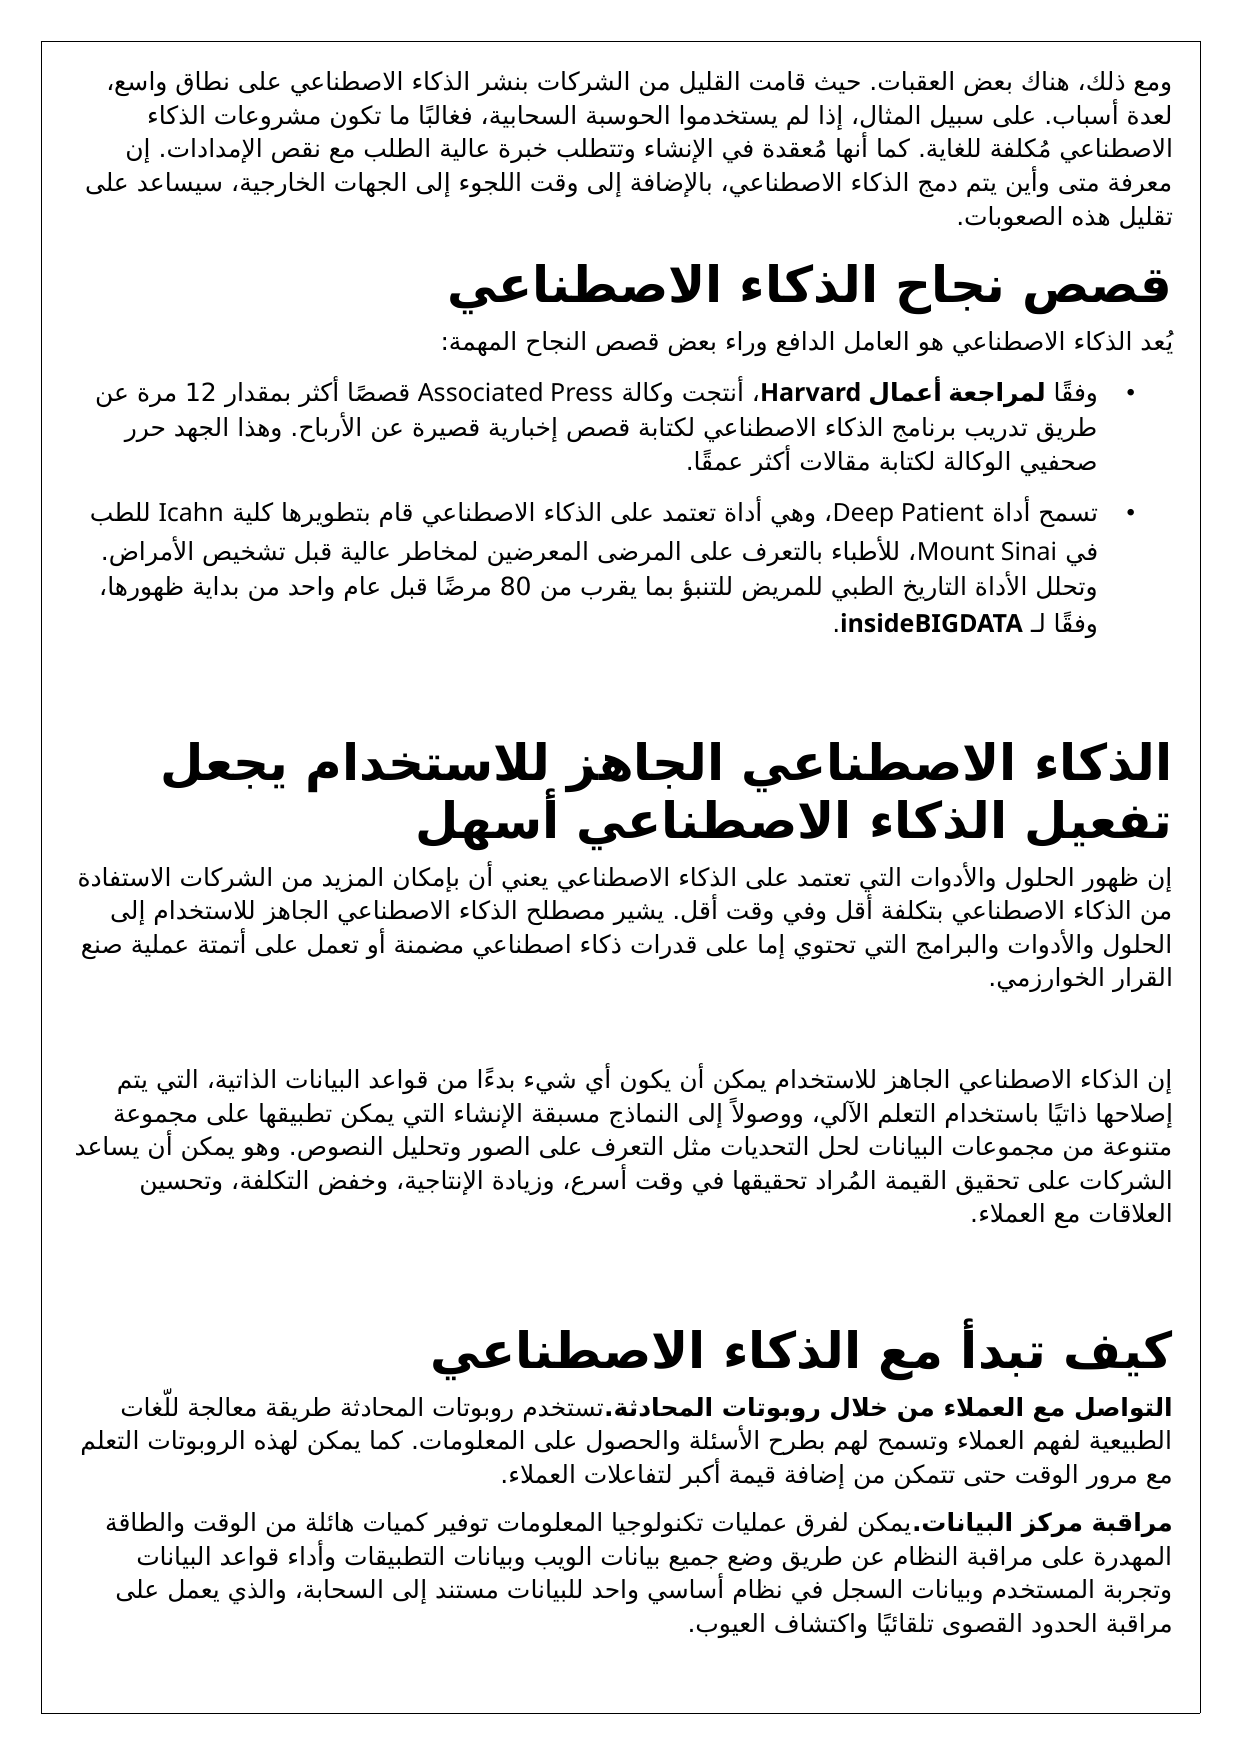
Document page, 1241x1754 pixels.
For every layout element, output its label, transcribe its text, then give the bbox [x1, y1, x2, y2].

text ومع ذلك، هناك بعض العقبات. حيث قامت القليل من الشركات بنشر الذكاء الاصطناعي على نطاق واسع، لعدة أسباب. على سبيل المثال، إذا لم يستخدموا الحوسبة السحابية، فغالبًا ما تكون مشروعات الذكاء الاصطناعي مُكلفة للغاية. كما أنها مُعقدة في الإنشاء وتتطلب خبرة عالية الطلب مع نقص الإمدادات. إن معرفة متى وأين يتم دمج الذكاء الاصطناعي، بالإضافة إلى وقت اللجوء إلى الجهات الخارجية، سيساعد على تقليل هذه الصعوبات. [68, 68, 1173, 231]
subtitle كيف تبدأ مع الذكاء الاصطناعي [68, 1322, 1173, 1380]
text إن ظهور الحلول والأدوات التي تعتمد على الذكاء الاصطناعي يعني أن بإمكان المزيد من الشركات الاستفادة من الذكاء الاصطناعي بتكلفة أقل وفي وقت أقل. يشير مصطلح الذكاء الاصطناعي الجاهز للاستخدام إلى الحلول والأدوات والبرامج التي تحتوي إما على قدرات ذكاء اصطناعي مضمنة أو تعمل على أتمتة عملية صنع القرار الخوارزمي. [68, 863, 1173, 993]
text يُعد الذكاء الاصطناعي هو العامل الدافع وراء بعض قصص النجاح المهمة: [68, 327, 1173, 356]
text إن الذكاء الاصطناعي الجاهز للاستخدام يمكن أن يكون أي شيء بدءًا من قواعد البيانات الذاتية، التي يتم إصلاحها ذاتيًا باستخدام التعلم الآلي، ووصولاً إلى النماذج مسبقة الإنشاء التي يمكن تطبيقها على مجموعة متنوعة من مجموعات البيانات لحل التحديات مثل التعرف على الصور وتحليل النصوص. وهو يمكن أن يساعد الشركات على تحقيق القيمة المُراد تحقيقها في وقت أسرع، وزيادة الإنتاجية، وخفض التكلفة، وتحسين العلاقات مع العملاء. [68, 1065, 1173, 1229]
text التواصل مع العملاء من خلال روبوتات المحادثة.تستخدم روبوتات المحادثة طريقة معالجة للّغات الطبيعية لفهم العملاء وتسمح لهم بطرح الأسئلة والحصول على المعلومات. كما يمكن لهذه الروبوتات التعلم مع مرور الوقت حتى تتمكن من إضافة قيمة أكبر لتفاعلات العملاء. [68, 1393, 1173, 1489]
list تسمح أداة Deep Patient، وهي أداة تعتمد على الذكاء الاصطناعي قام بتطويرها كلية Icahn للطب في Mount Sinai، للأطباء بالتعرف على المرضى المعرضين لمخاطر عالية قبل تشخيص الأمراض. وتحلل الأداة التاريخ الطبي للمريض للتنبؤ بما يقرب من 80 مرضًا قبل عام واحد من بداية ظهورها، وفقًا لـ insideBIGDATA. [68, 495, 1135, 639]
subtitle الذكاء الاصطناعي الجاهز للاستخدام يجعل تفعيل الذكاء الاصطناعي أسهل [68, 734, 1173, 850]
list وفقًا لمراجعة أعمال Harvard، أنتجت وكالة Associated Press قصصًا أكثر بمقدار 12 مرة عن طريق تدريب برنامج الذكاء الاصطناعي لكتابة قصص إخبارية قصيرة عن الأرباح. وهذا الجهد حرر صحفيي الوكالة لكتابة مقالات أكثر عمقًا. [68, 375, 1135, 476]
text مراقبة مركز البيانات.يمكن لفرق عمليات تكنولوجيا المعلومات توفير كميات هائلة من الوقت والطاقة المهدرة على مراقبة النظام عن طريق وضع جميع بيانات الويب وبيانات التطبيقات وأداء قواعد البيانات وتجربة المستخدم وبيانات السجل في نظام أساسي واحد للبيانات مستند إلى السحابة، والذي يعمل على مراقبة الحدود القصوى تلقائيًا واكتشاف العيوب. [68, 1508, 1173, 1638]
subtitle قصص نجاح الذكاء الاصطناعي [68, 256, 1173, 314]
